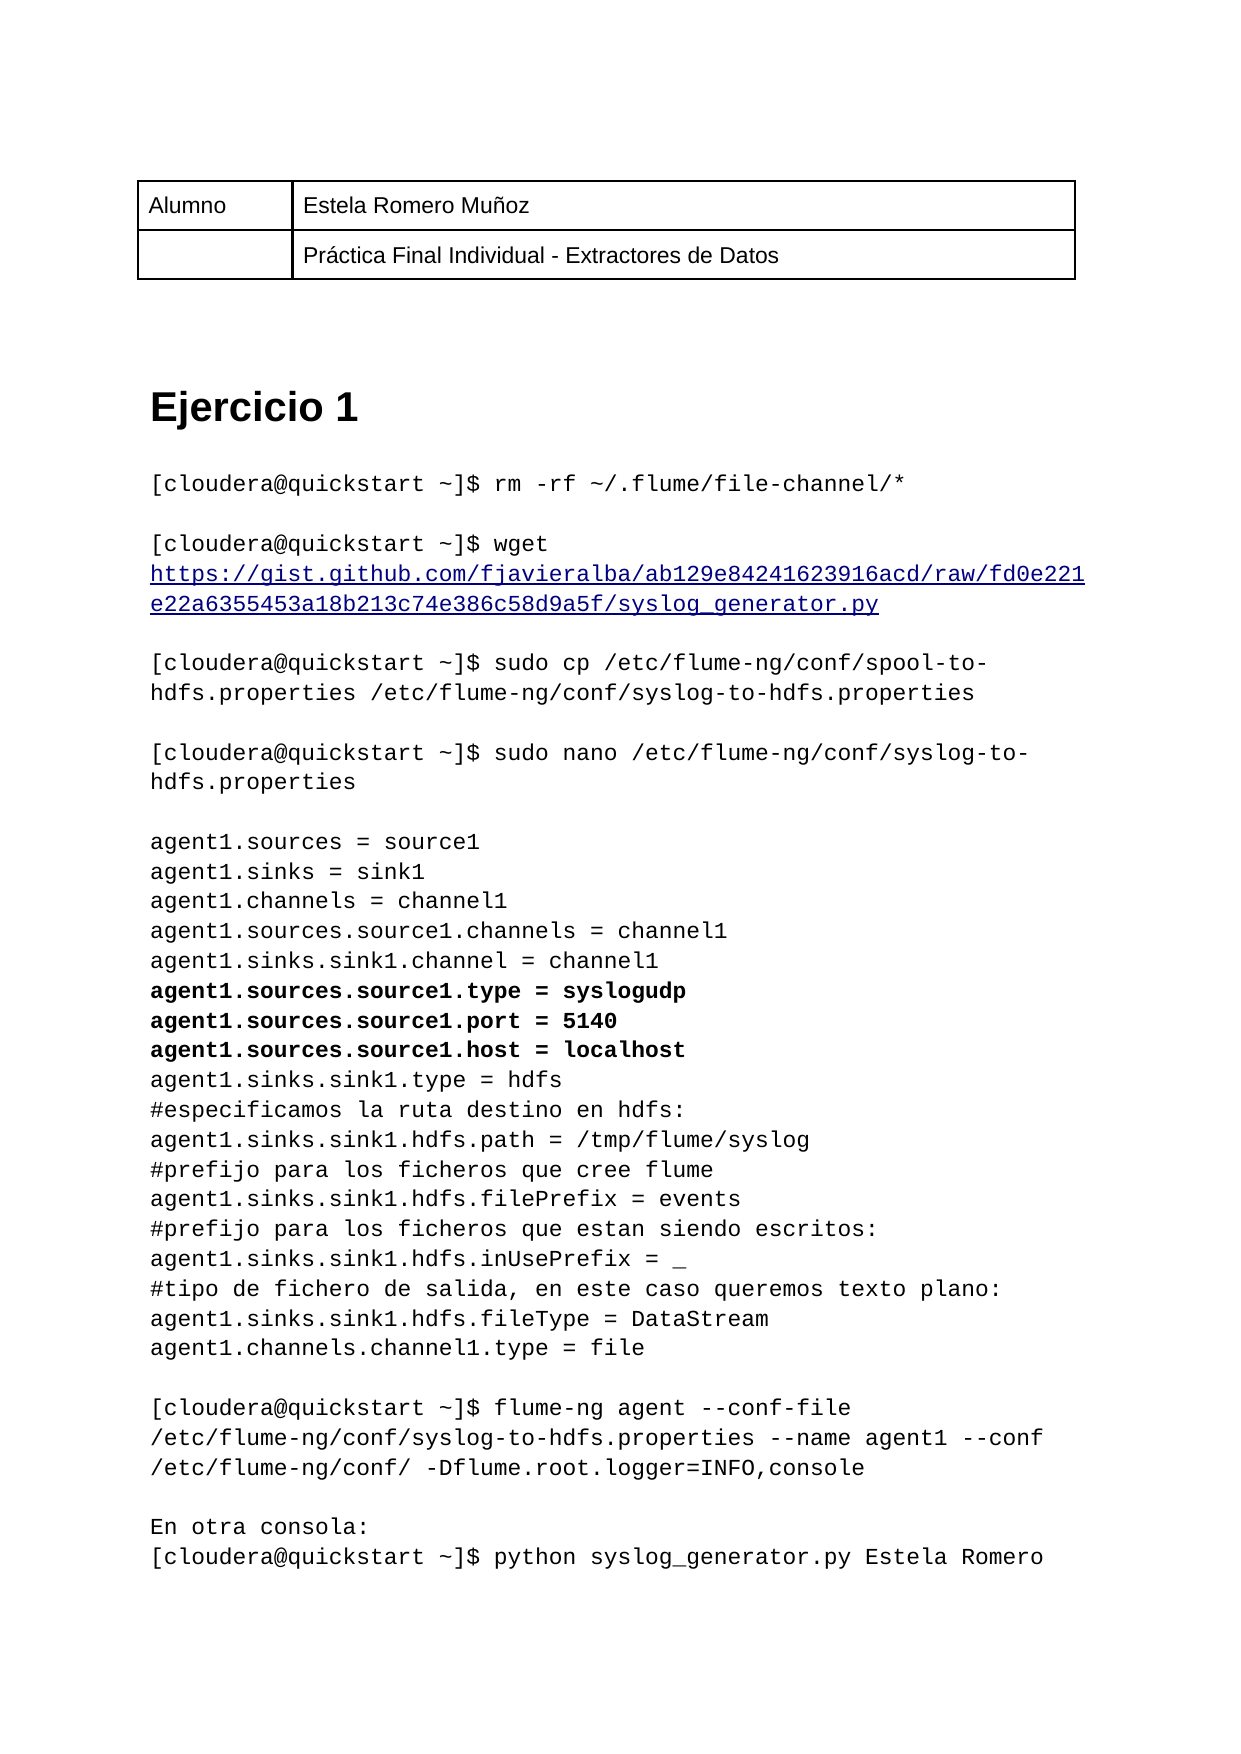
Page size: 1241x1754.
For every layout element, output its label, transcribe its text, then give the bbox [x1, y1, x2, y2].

text [cloudera@quickstart ~]$ python syslog_generator.py Estela Romero [150, 1545, 1090, 1571]
text agent1.sinks.sink1.hdfs.path = /tmp/flume/syslog [150, 1128, 1090, 1154]
text #prefijo para los ficheros que estan siendo escritos: [150, 1217, 1090, 1243]
text agent1.sinks.sink1.type = hdfs [150, 1068, 1090, 1094]
text #especificamos la ruta destino en hdfs: [150, 1098, 1090, 1124]
text #tipo de fichero de salida, en este caso queremos texto plano: [150, 1277, 1090, 1303]
subtitle Ejercicio 1 [150, 382, 1090, 430]
table_header Estela Romero Muñoz [294, 182, 1074, 229]
table_header Alumno [139, 182, 291, 229]
text agent1.sinks.sink1.hdfs.inUsePrefix = _ [150, 1247, 1090, 1273]
text agent1.channels = channel1 [150, 890, 1090, 916]
text [cloudera@quickstart ~]$ wget https://gist.github.com/fjavieralba/ab129e84241623916acd/raw/fd0e221e22a6355453a18b213c74e386c58d9a5f/syslog_generator.py [150, 532, 1090, 618]
text agent1.sources.source1.host = localhost [150, 1039, 1090, 1065]
text [cloudera@quickstart ~]$ flume-ng agent --conf-file /etc/flume-ng/conf/syslog-to-hdfs.properties --name agent1 --conf /etc/flume-ng/conf/ -Dflume.root.logger=INFO,console [150, 1396, 1090, 1482]
text agent1.channels.channel1.type = file [150, 1337, 1090, 1363]
text #prefijo para los ficheros que cree flume [150, 1158, 1090, 1184]
text agent1.sources.source1.channels = channel1 [150, 919, 1090, 946]
text agent1.sources.source1.port = 5140 [150, 1009, 1090, 1035]
text agent1.sinks.sink1.hdfs.filePrefix = events [150, 1188, 1090, 1214]
text [cloudera@quickstart ~]$ sudo cp /etc/flume-ng/conf/spool-to-hdfs.properties /etc/flume-ng/conf/syslog-to-hdfs.properties [150, 651, 1090, 707]
text [cloudera@quickstart ~]$ rm -rf ~/.flume/file-channel/* [150, 473, 1090, 499]
text [cloudera@quickstart ~]$ sudo nano /etc/flume-ng/conf/syslog-to-hdfs.properties [150, 741, 1090, 797]
text agent1.sinks = sink1 [150, 860, 1090, 886]
text agent1.sources = source1 [150, 830, 1090, 856]
text agent1.sinks.sink1.channel = channel1 [150, 949, 1090, 975]
table_cell [139, 231, 291, 278]
text agent1.sinks.sink1.hdfs.fileType = DataStream [150, 1307, 1090, 1333]
text agent1.sources.source1.type = syslogudp [150, 979, 1090, 1005]
text En otra consola: [150, 1515, 1090, 1541]
table_cell Práctica Final Individual - Extractores de Datos [294, 231, 1074, 278]
